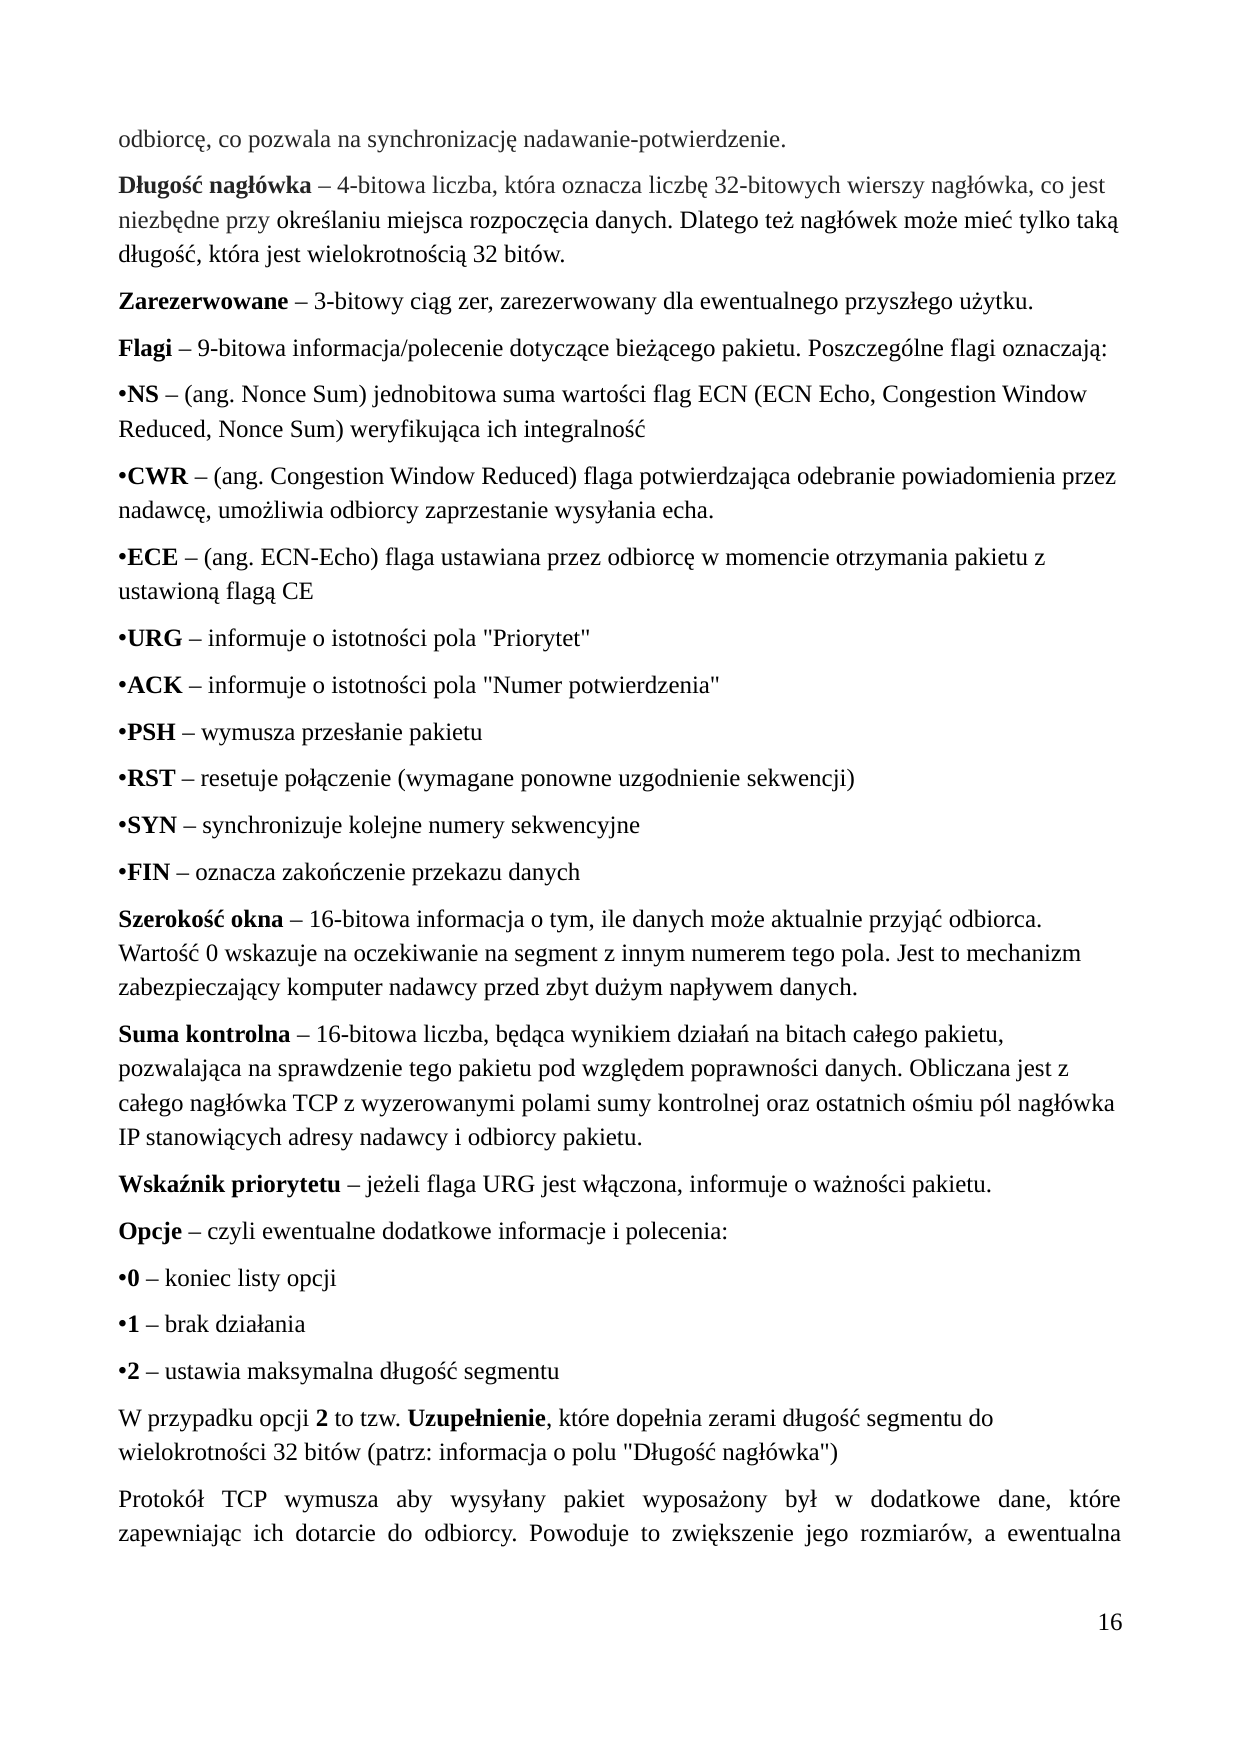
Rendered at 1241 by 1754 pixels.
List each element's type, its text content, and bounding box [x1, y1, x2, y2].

text odbiorcę, co pozwala na synchronizację nadawanie-potwierdzenie. [118, 118, 1122, 152]
text Flagi – 9-bitowa informacja/polecenie dotyczące bieżącego pakietu. Poszczególne flagi oznaczają: [118, 327, 1122, 362]
list RST – resetuje połączenie (wymagane ponowne uzgodnienie sekwencji) [118, 758, 1122, 792]
list ACK – informuje o istotności pola "Numer potwierdzenia" [118, 664, 1122, 698]
list SYN – synchronizuje kolejne numery sekwencyjne [118, 804, 1122, 839]
list 2 – ustawia maksymalna długość segmentu [118, 1351, 1122, 1385]
list CWR – (ang. Congestion Window Reduced) flaga potwierdzająca odebranie powiadomienia przez nadawcę, umożliwia odbiorcy zaprzestanie wysyłania echa. [118, 455, 1122, 524]
list 1 – brak działania [118, 1304, 1122, 1338]
text Długość nagłówka – 4-bitowa liczba, która oznacza liczbę 32-bitowych wierszy nagłówka, co jest niezbędne przy określaniu miejsca rozpoczęcia danych. Dlatego też nagłówek może mieć tylko taką długość, która jest wielokrotnością 32 bitów. [118, 165, 1122, 268]
text Suma kontrolna – 16-bitowa liczba, będąca wynikiem działań na bitach całego pakietu, pozwalająca na sprawdzenie tego pakietu pod względem poprawności danych. Obliczana jest z całego nagłówka TCP z wyzerowanymi polami sumy kontrolnej oraz ostatnich ośmiu pól nagłówka IP stanowiących adresy nadawcy i odbiorcy pakietu. [118, 1013, 1122, 1151]
text Szerokość okna – 16-bitowa informacja o tym, ile danych może aktualnie przyjąć odbiorca. Wartość 0 wskazuje na oczekiwanie na segment z innym numerem tego pola. Jest to mechanizm zabezpieczający komputer nadawcy przed zbyt dużym napływem danych. [118, 898, 1122, 1001]
list PSH – wymusza przesłanie pakietu [118, 711, 1122, 745]
text Protokół TCP wymusza aby wysyłany pakiet wyposażony był w dodatkowe dane, które zapewniając ich dotarcie do odbiorcy. Powoduje to zwiększenie jego rozmiarów, a ewentualna [118, 1478, 1122, 1547]
text W przypadku opcji 2 to tzw. Uzupełnienie, które dopełnia zerami długość segmentu do wielokrotności 32 bitów (patrz: informacja o polu "Długość nagłówka") [118, 1397, 1122, 1466]
list FIN – oznacza zakończenie przekazu danych [118, 851, 1122, 886]
list ECE – (ang. ECN-Echo) flaga ustawiana przez odbiorcę w momencie otrzymania pakietu z ustawioną flagą CE [118, 536, 1122, 605]
list URG – informuje o istotności pola "Priorytet" [118, 617, 1122, 652]
text Zarezerwowane – 3-bitowy ciąg zer, zarezerwowany dla ewentualnego przyszłego użytku. [118, 280, 1122, 315]
text Opcje – czyli ewentualne dodatkowe informacje i polecenia: [118, 1210, 1122, 1244]
list NS – (ang. Nonce Sum) jednobitowa suma wartości flag ECN (ECN Echo, Congestion Window Reduced, Nonce Sum) weryfikująca ich integralność [118, 374, 1122, 443]
text Wskaźnik priorytetu – jeżeli flaga URG jest włączona, informuje o ważności pakietu. [118, 1163, 1122, 1198]
list 0 – koniec listy opcji [118, 1257, 1122, 1291]
